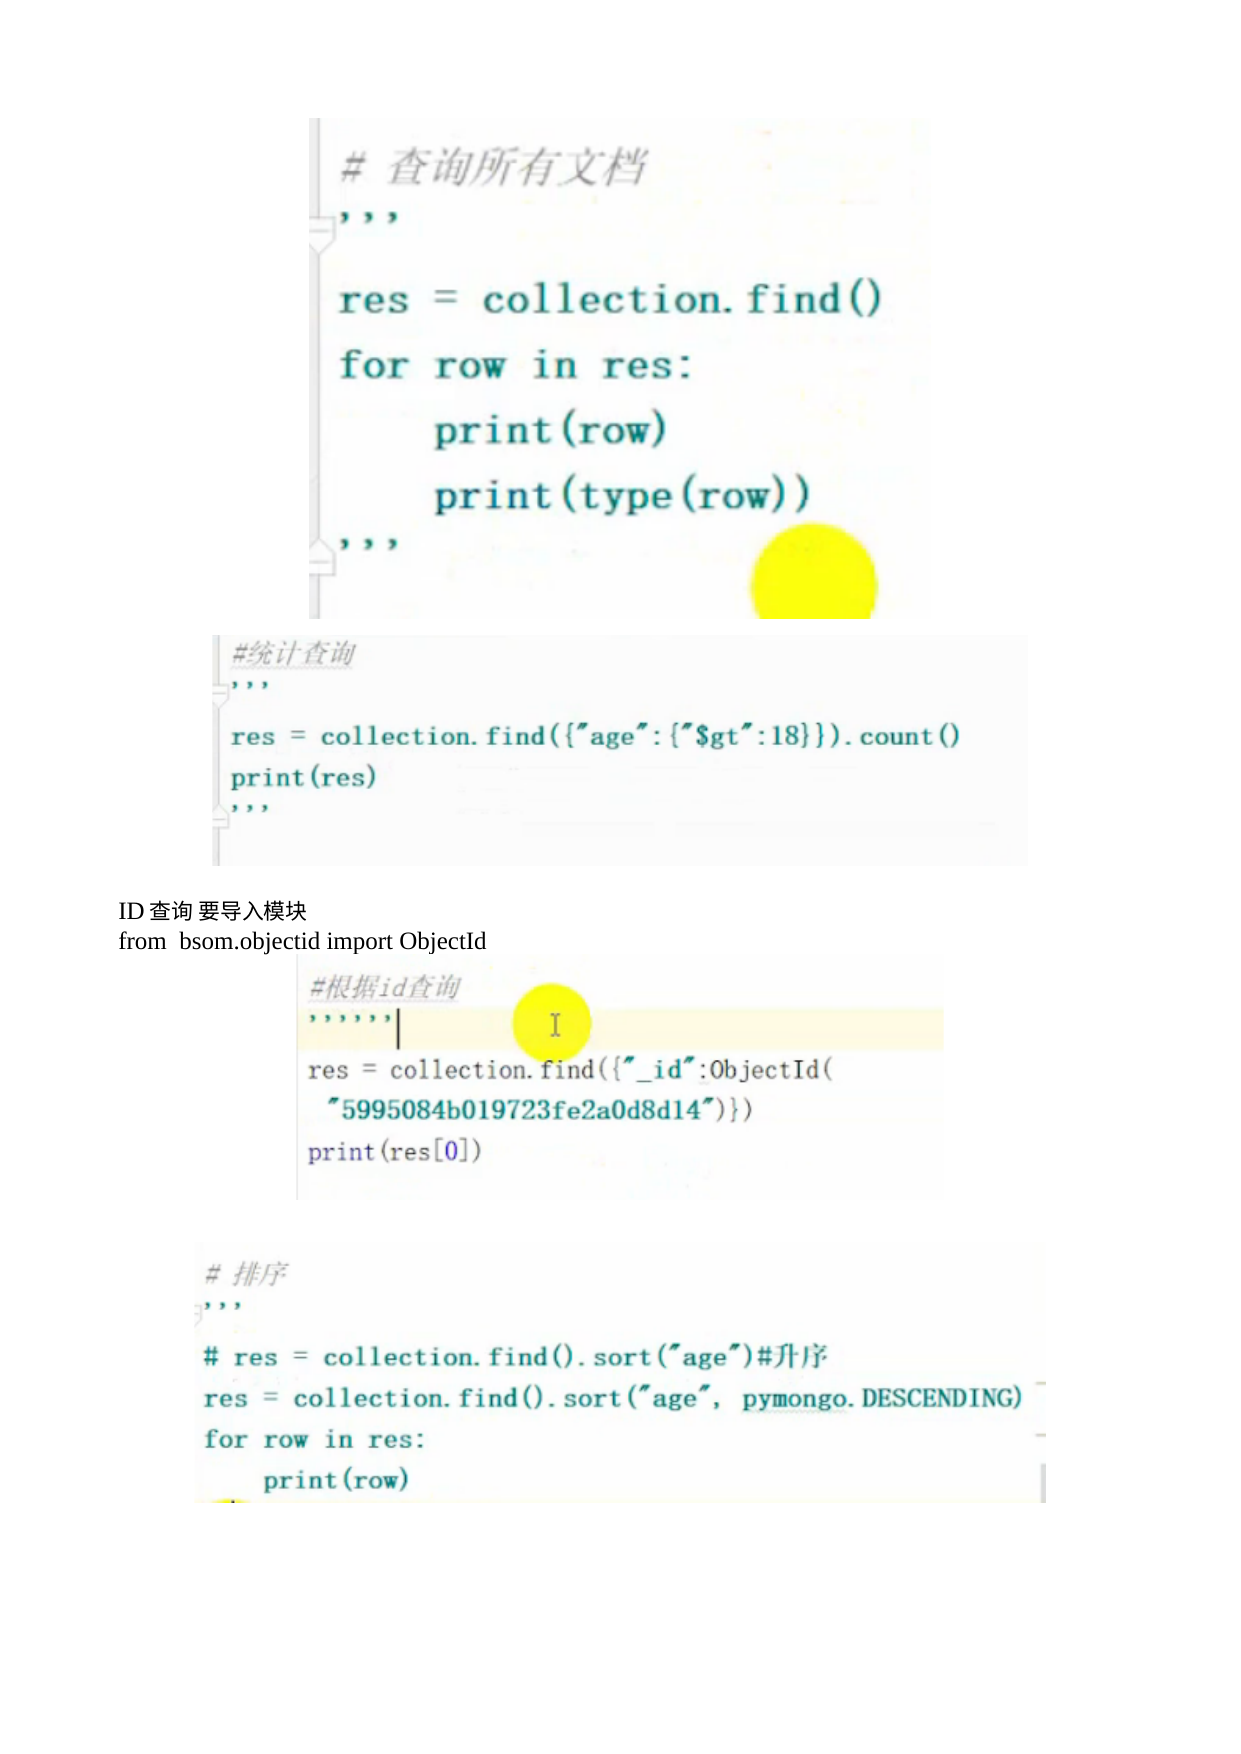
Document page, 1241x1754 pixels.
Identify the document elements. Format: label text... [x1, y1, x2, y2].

picture [309, 118, 932, 619]
picture [194, 1242, 1046, 1503]
text from bsom.objectid import ObjectId [118, 926, 1122, 954]
text ID查询 要导入模块 [118, 894, 1122, 926]
picture [212, 635, 1028, 866]
picture [296, 954, 944, 1200]
